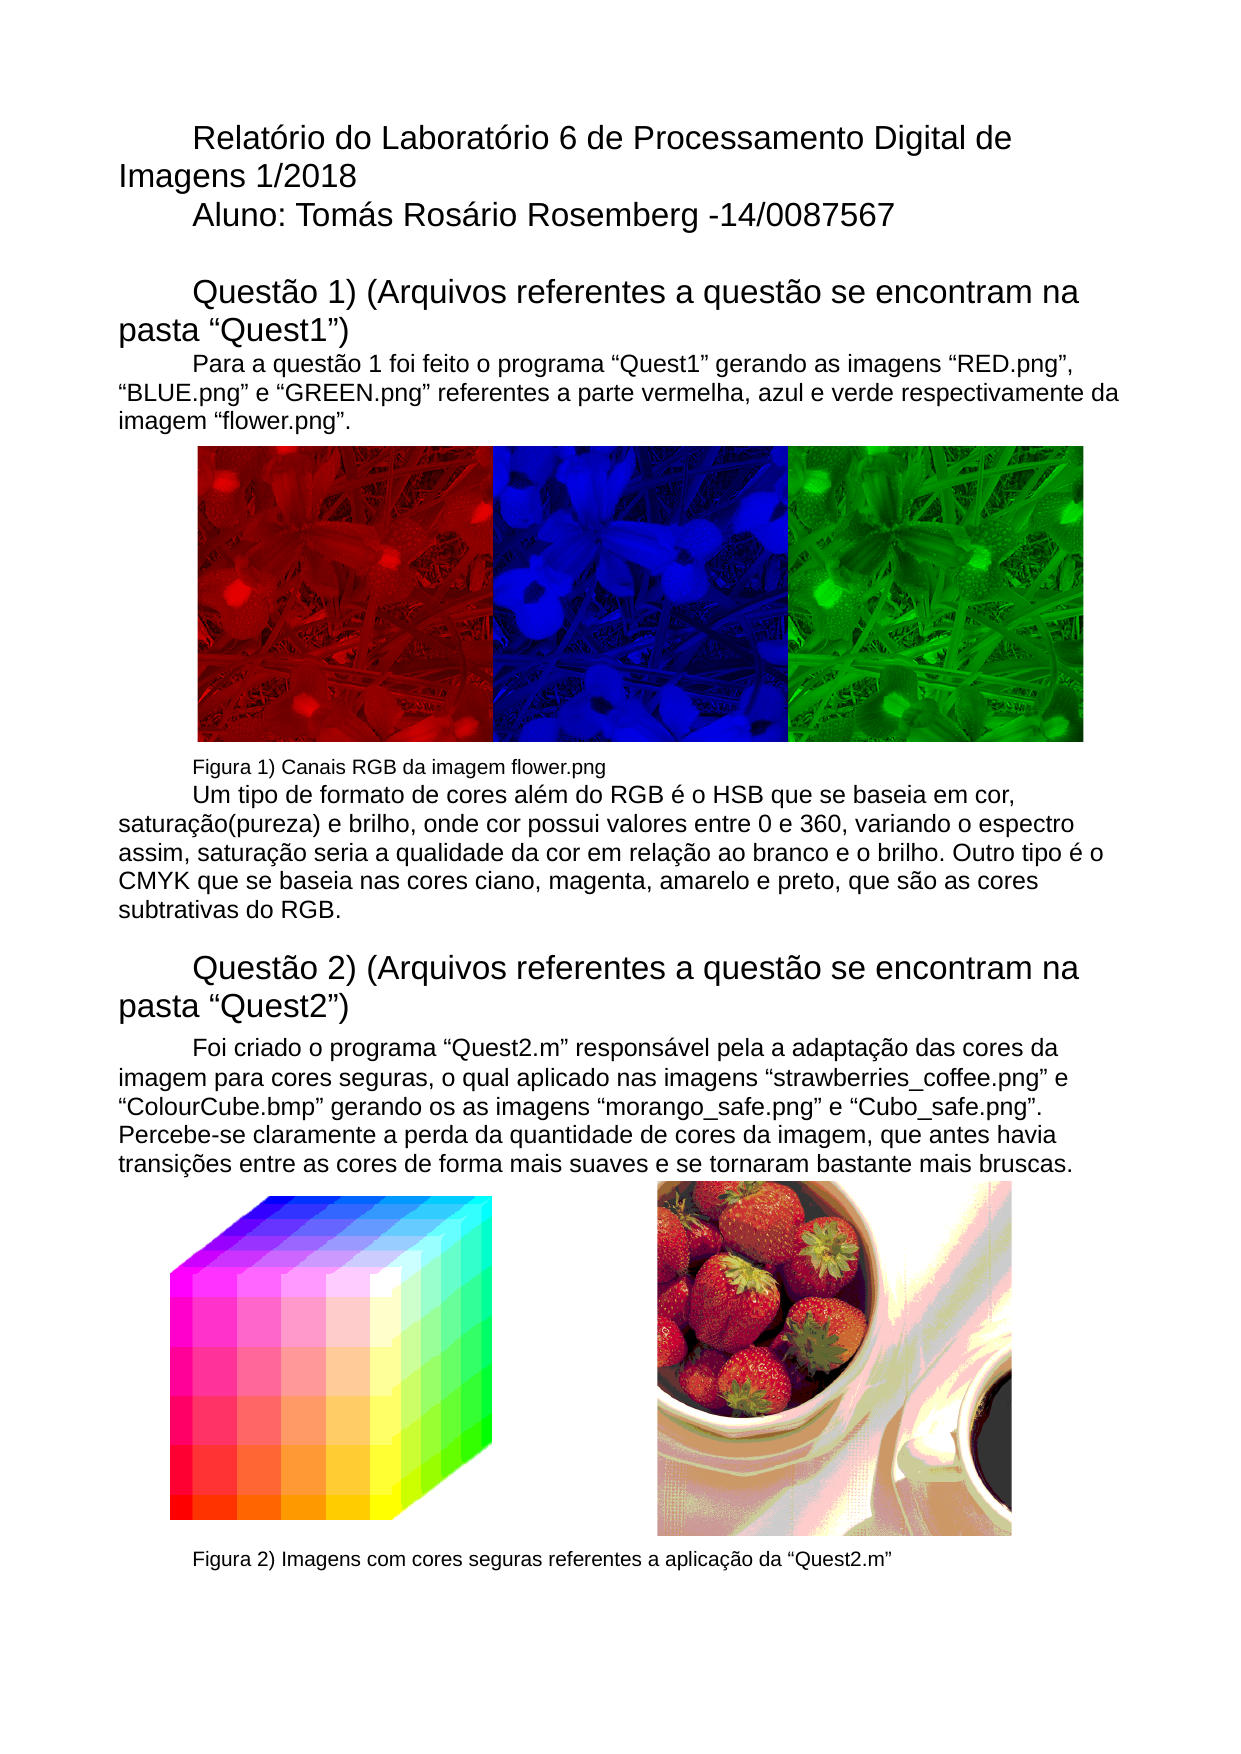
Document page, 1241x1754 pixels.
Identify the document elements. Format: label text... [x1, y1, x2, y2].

picture [152, 1179, 508, 1535]
picture [657, 1181, 1012, 1536]
text Aluno: Tomás Rosário Rosemberg -14/0087567 [118, 195, 1122, 233]
text Figura 1) Canais RGB da imagem flower.png [118, 751, 1122, 780]
text Um tipo de formato de cores além do RGB é o HSB que se baseia em cor, saturação(pureza) e brilho, onde cor possui valores entre 0 e 360, variando o espectro assim, saturação seria a qualidade da cor em relação ao branco e o brilho. Outro tipo é o CMYK que se baseia nas cores ciano, magenta, amarelo e preto, que são as cores subtrativas do RGB. [118, 780, 1122, 924]
text Questão 2) (Arquivos referentes a questão se encontram na pasta “Quest2”) [118, 948, 1122, 1024]
text Foi criado o programa “Quest2.m” responsável pela a adaptação das cores da imagem para cores seguras, o qual aplicado nas imagens “strawberries_coffee.png” e “ColourCube.bmp” gerando os as imagens “morango_safe.png” e “Cubo_safe.png”. Percebe-se claramente a perda da quantidade de cores da imagem, que antes havia transições entre as cores de forma mais suaves e se tornaram bastante mais bruscas. [118, 1024, 1122, 1178]
text Relatório do Laboratório 6 de Processamento Digital de Imagens 1/2018 [118, 118, 1122, 195]
picture [197, 446, 1084, 742]
text Para a questão 1 foi feito o programa “Quest1” gerando as imagens “RED.png”, “BLUE.png” e “GREEN.png” referentes a parte vermelha, azul e verde respectivamente da imagem “flower.png”. [118, 349, 1122, 435]
text Figura 2) Imagens com cores seguras referentes a aplicação da “Quest2.m” [118, 1547, 1122, 1571]
text Questão 1) (Arquivos referentes a questão se encontram na pasta “Quest1”) [118, 272, 1122, 349]
